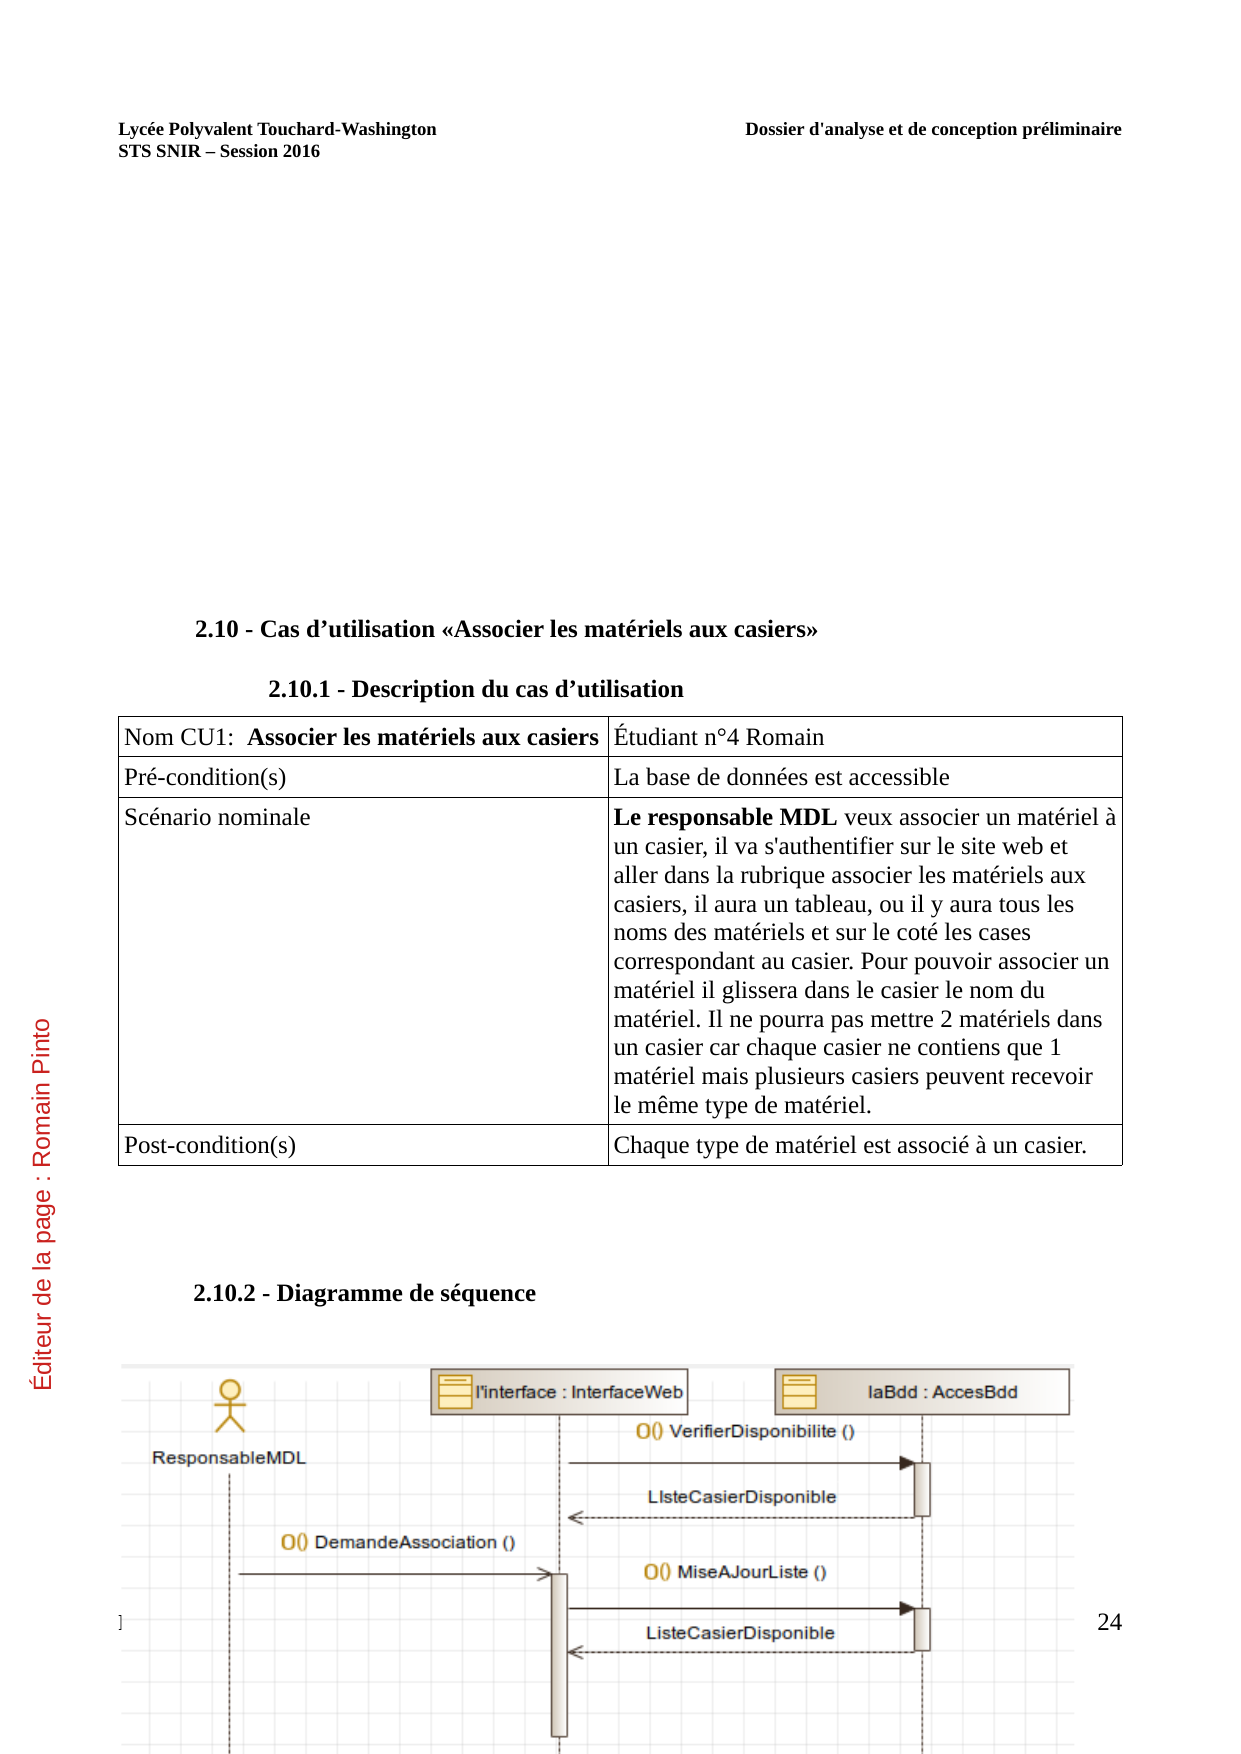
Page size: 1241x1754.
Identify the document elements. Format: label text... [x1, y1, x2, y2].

table_cell Scénario nominale [119, 798, 608, 1124]
table_header Étudiant n°4 Romain [609, 717, 1122, 756]
subtitle 2.10.1 - Description du cas d’utilisation [118, 670, 1122, 703]
table_cell La base de données est accessible [609, 757, 1122, 797]
subtitle 2.10 - Cas d’utilisation «Associer les matériels aux casiers» [195, 614, 1122, 643]
table_cell Post-condition(s) [119, 1125, 608, 1165]
table_cell Pré-condition(s) [119, 757, 608, 797]
subtitle 2.10.2 - Diagramme de séquence [118, 1274, 1122, 1308]
picture [121, 1364, 1075, 1754]
table_cell Chaque type de matériel est associé à un casier. [609, 1125, 1122, 1165]
table_cell Le responsable MDL veux associer un matériel à un casier, il va s'authentifier sur le site web et aller dans la rubrique associer les matériels aux casiers, il aura un tableau, ou il y aura tous les noms des matériels et sur le coté les cases correspondant au casier. Pour pouvoir associer un matériel il glissera dans le casier le nom du matériel. Il ne pourra pas mettre 2 matériels dans un casier car chaque casier ne contiens que 1 matériel mais plusieurs casiers peuvent recevoir le même type de matériel. [609, 798, 1122, 1124]
table_header Nom CU1: Associer les matériels aux casiers [119, 717, 608, 756]
